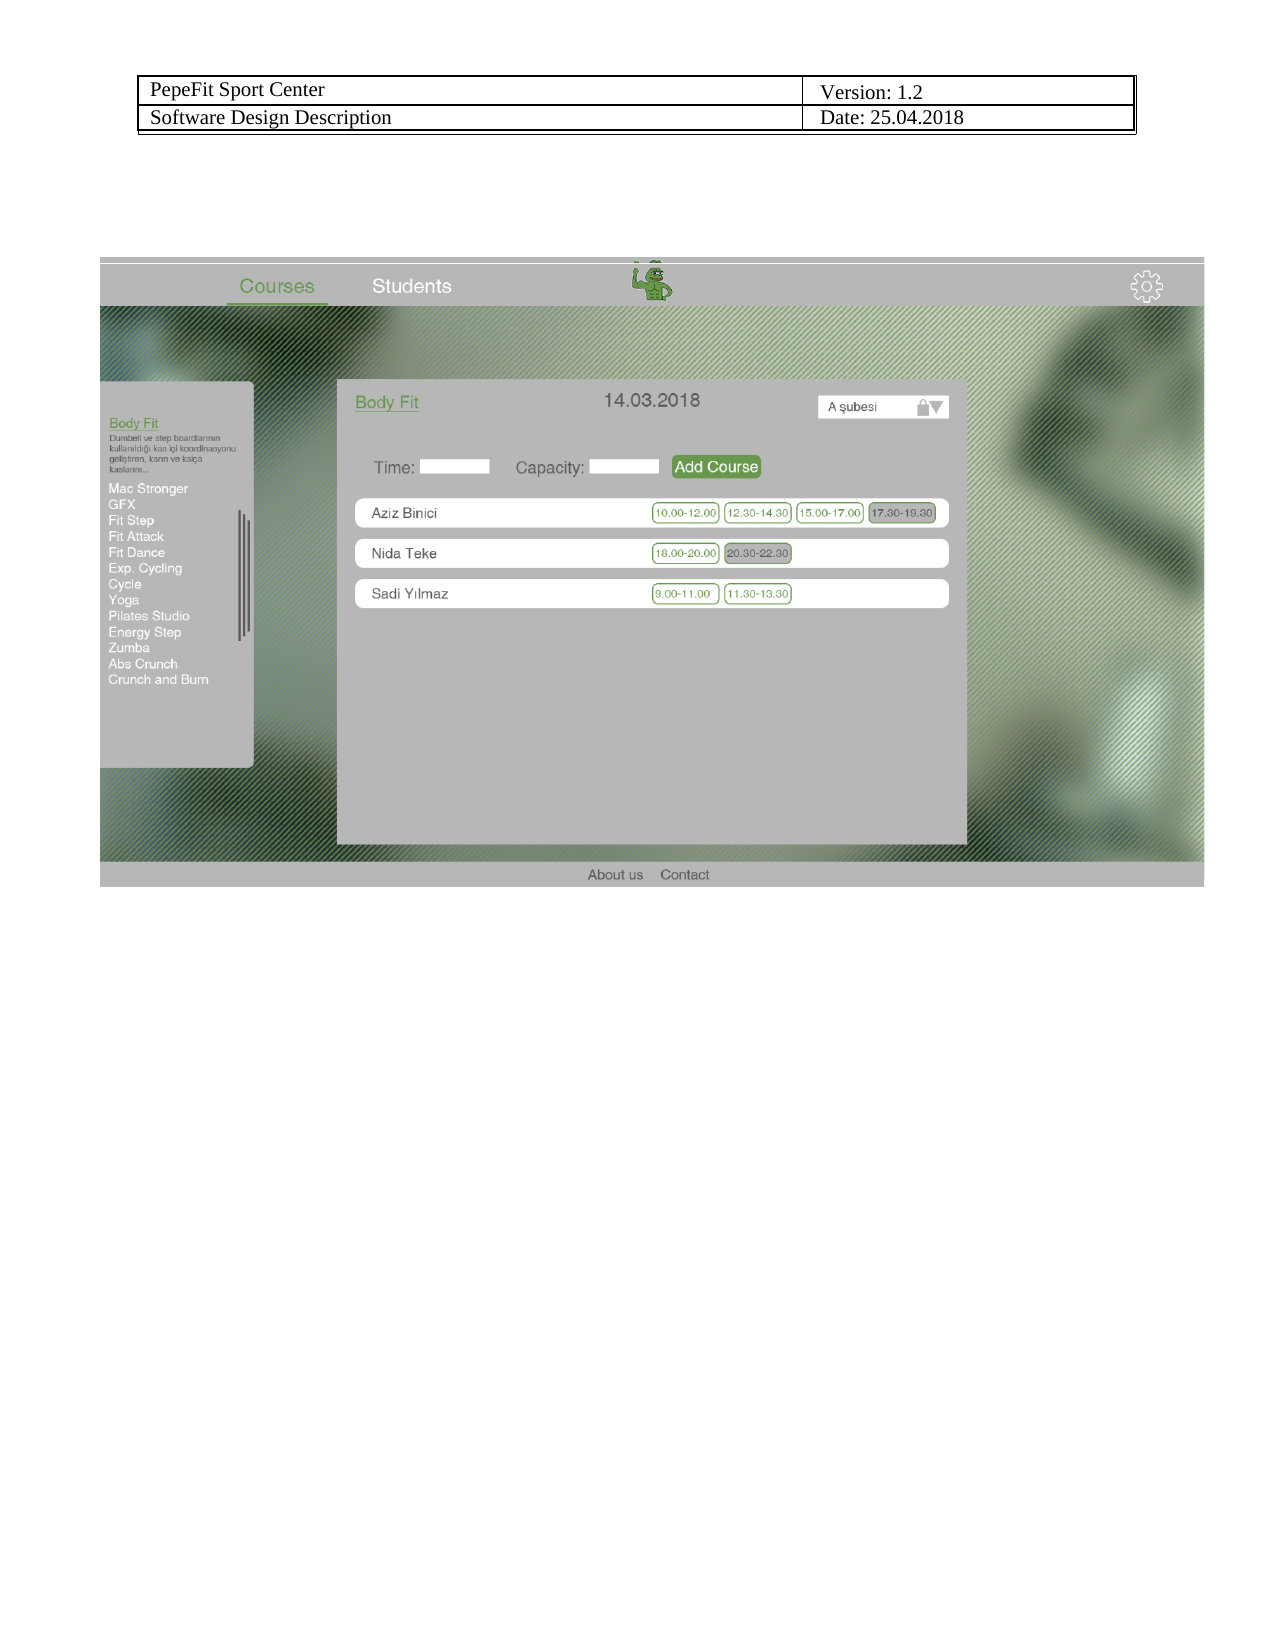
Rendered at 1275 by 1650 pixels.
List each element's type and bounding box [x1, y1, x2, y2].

picture [100, 257, 1205, 889]
